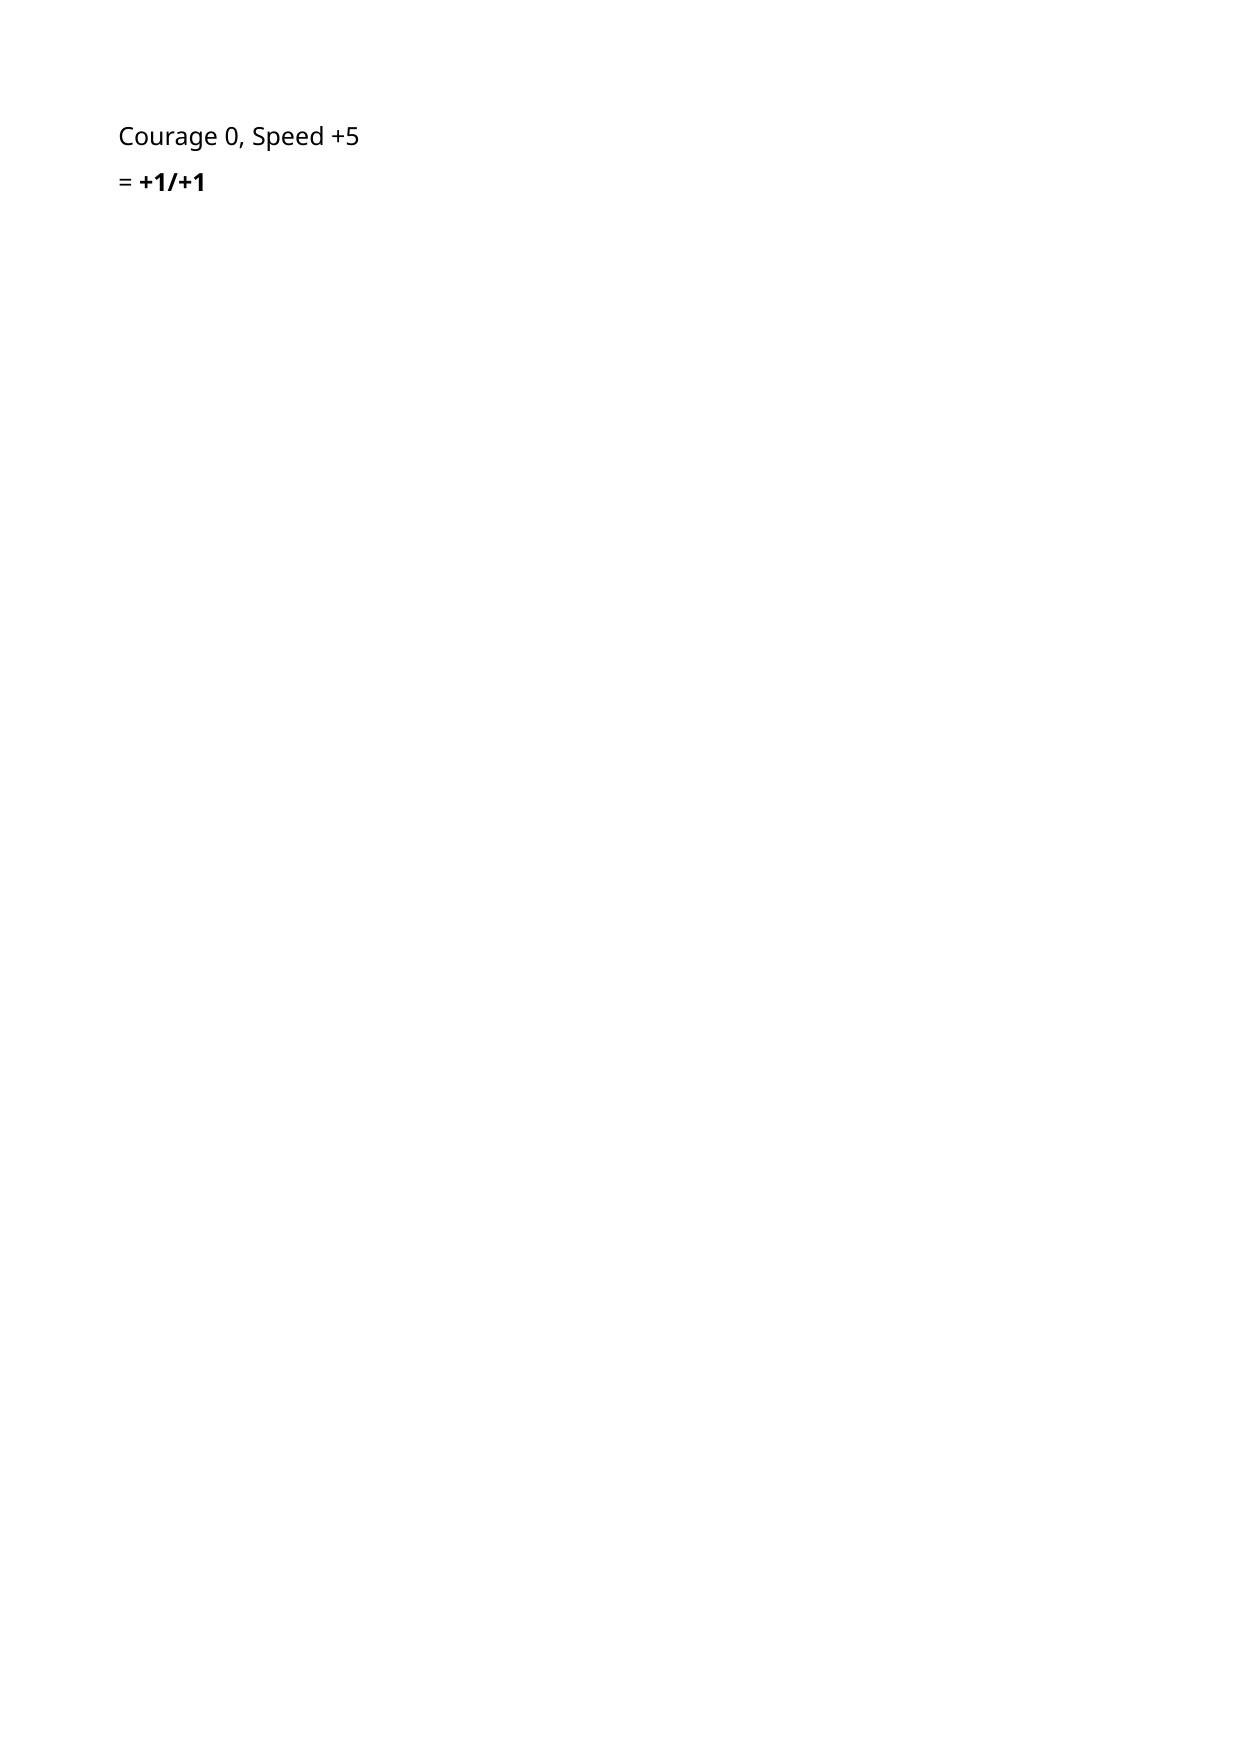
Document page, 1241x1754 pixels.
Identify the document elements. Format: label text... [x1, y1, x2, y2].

text Courage 0, Speed +5 = +1/+1 [118, 118, 605, 199]
